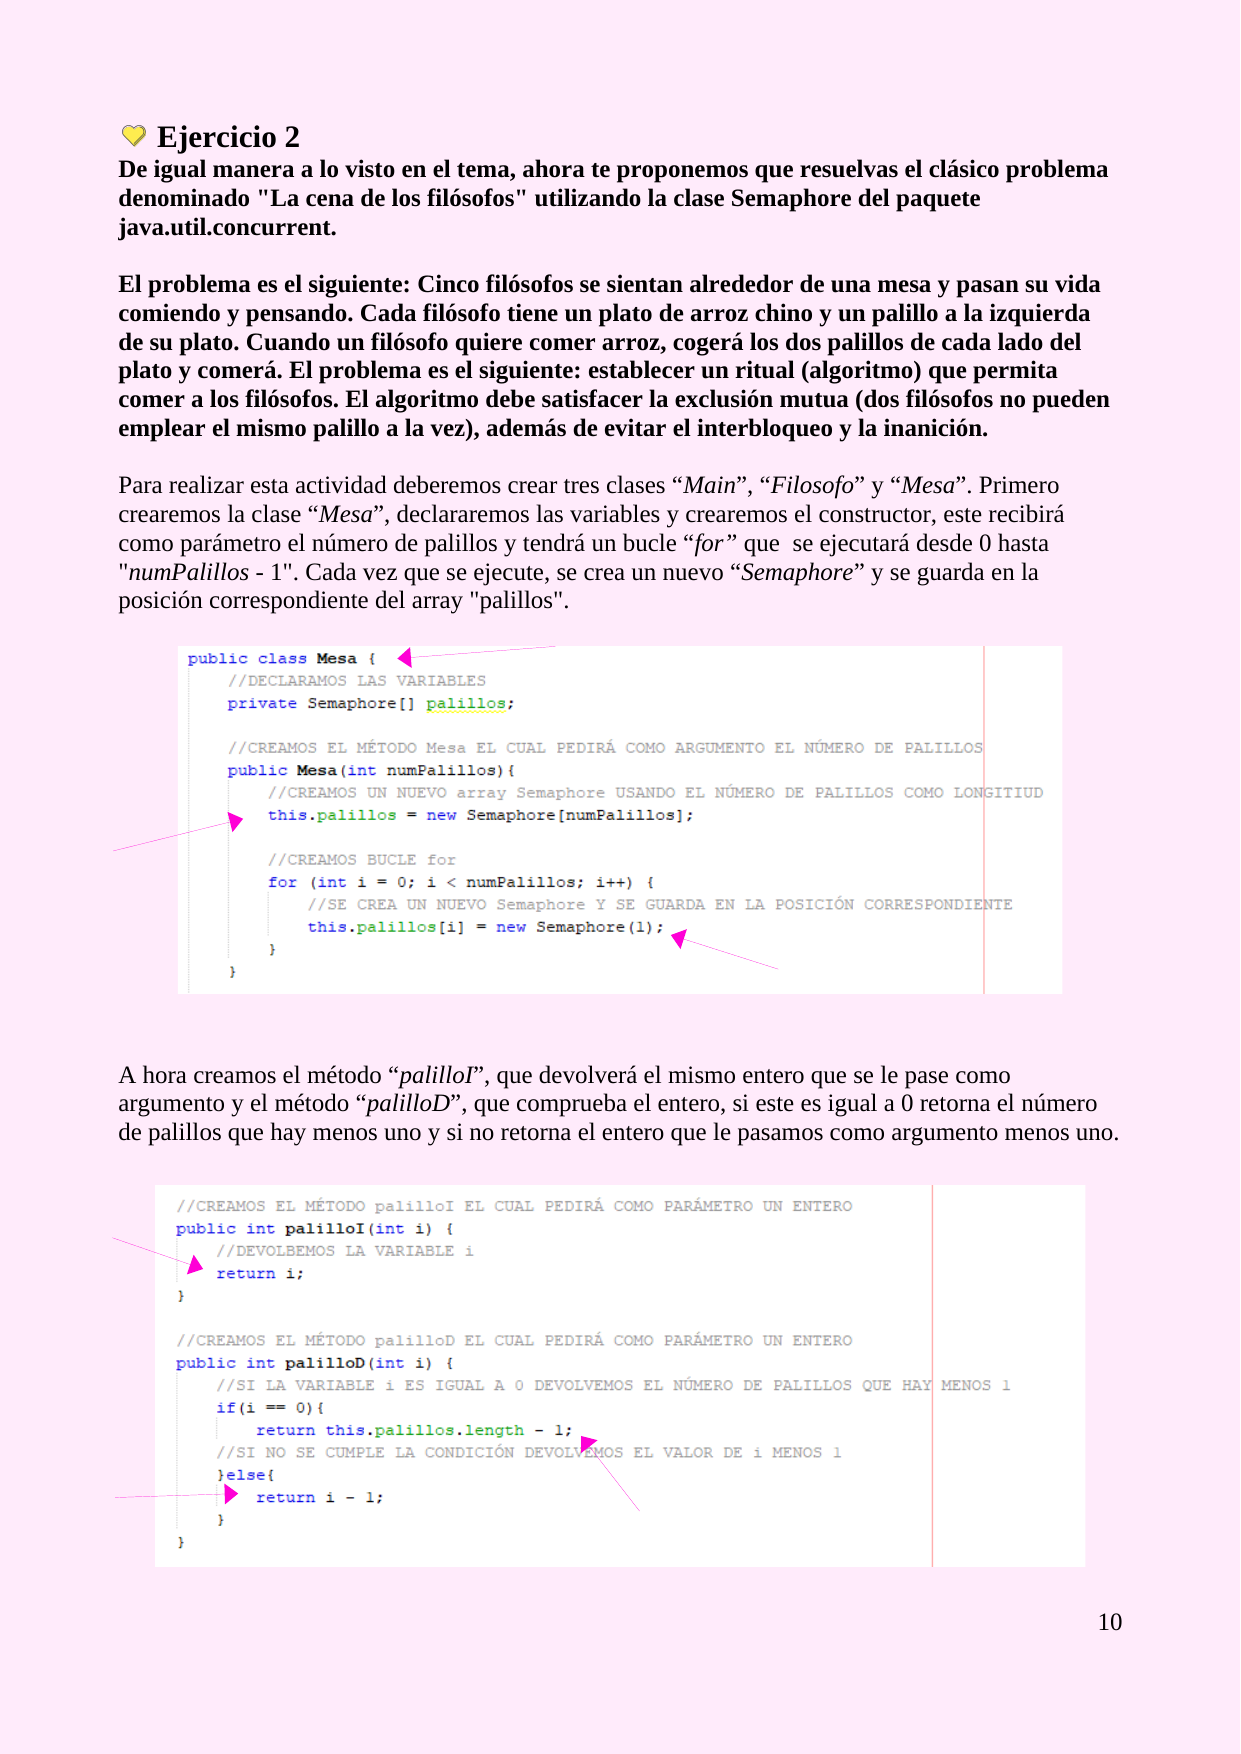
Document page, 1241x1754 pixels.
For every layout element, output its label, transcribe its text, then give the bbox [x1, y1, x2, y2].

text El problema es el siguiente: Cinco filósofos se sientan alrededor de una mesa y pasan su vida comiendo y pensando. Cada filósofo tiene un plato de arroz chino y un palillo a la izquierda de su plato. Cuando un filósofo quiere comer arroz, cogerá los dos palillos de cada lado del plato y comerá. El problema es el siguiente: establecer un ritual (algoritmo) que permita comer a los filósofos. El algoritmo debe satisfacer la exclusión mutua (dos filósofos no pueden emplear el mismo palillo a la vez), además de evitar el interbloqueo y la inanición. [118, 269, 1122, 442]
text Ejercicio 2 [118, 118, 1122, 154]
picture [155, 1185, 1086, 1567]
picture [122, 123, 147, 149]
picture [177, 646, 1063, 994]
text A hora creamos el método “palilloI”, que devolverá el mismo entero que se le pase como argumento y el método “palilloD”, que comprueba el entero, si este es igual a 0 retorna el número de palillos que hay menos uno y si no retorna el entero que le pasamos como argumento menos uno. [118, 1060, 1122, 1146]
text De igual manera a lo visto en el tema, ahora te proponemos que resuelvas el clásico problema denominado "La cena de los filósofos" utilizando la clase Semaphore del paquete java.util.concurrent. [118, 154, 1122, 240]
text Para realizar esta actividad deberemos crear tres clases “Main”, “Filosofo” y “Mesa”. Primero crearemos la clase “Mesa”, declararemos las variables y crearemos el constructor, este recibirá como parámetro el número de palillos y tendrá un bucle “for” que se ejecutará desde 0 hasta "numPalillos - 1". Cada vez que se ejecute, se crea un nuevo “Semaphore” y se guarda en la posición correspondiente del array "palillos". [118, 470, 1122, 614]
